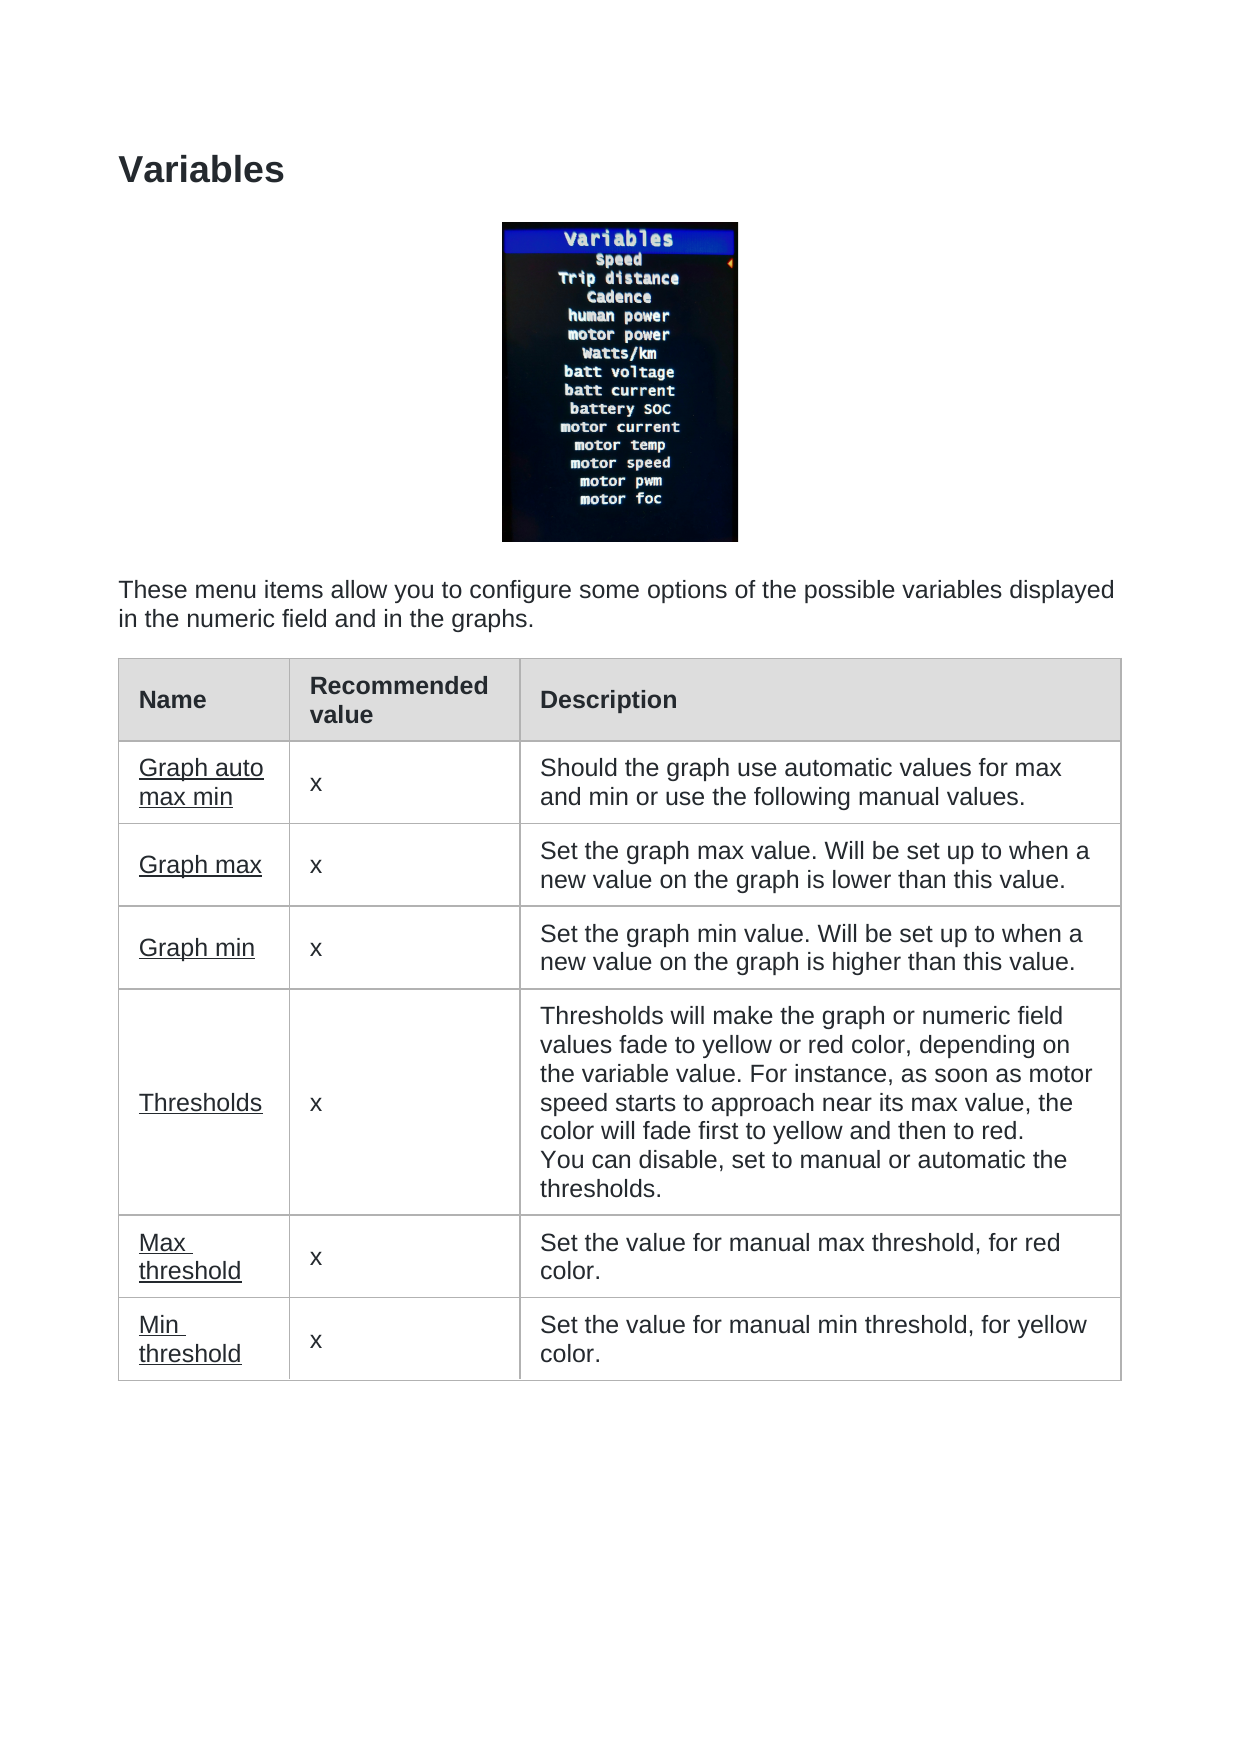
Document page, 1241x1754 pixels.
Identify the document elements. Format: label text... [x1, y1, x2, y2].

table_cell x [290, 907, 519, 988]
table_cell x [290, 1298, 519, 1379]
table_header Recommended value [290, 659, 519, 740]
table_cell Min threshold [119, 1298, 289, 1379]
text These menu items allow you to configure some options of the possible variables displayed in the numeric field and in the graphs. [118, 575, 1122, 632]
table_cell x [290, 1216, 519, 1297]
table_cell Set the value for manual min threshold, for yellow color. [521, 1298, 1120, 1379]
table_header Description [521, 659, 1120, 740]
table_cell Set the value for manual max threshold, for red color. [521, 1216, 1120, 1297]
table_cell x [290, 824, 519, 905]
table_cell Should the graph use automatic values for max and min or use the following manual values. [521, 742, 1120, 823]
picture [502, 222, 739, 542]
table_cell Set the graph max value. Will be set up to when a new value on the graph is lower than this value. [521, 824, 1120, 905]
table_cell Thresholds [119, 990, 289, 1214]
table_cell x [290, 742, 519, 823]
table_cell x [290, 990, 519, 1214]
table_header Name [119, 659, 289, 740]
table_cell Graph max [119, 824, 289, 905]
table_cell Graph auto max min [119, 742, 289, 823]
table_cell Max threshold [119, 1216, 289, 1297]
table_cell Thresholds will make the graph or numeric field values fade to yellow or red color, depending on the variable value. For instance, as soon as motor speed starts to approach near its max value, the color will fade first to yellow and then to red. You can disable, set to manual or automatic the thresholds. [521, 990, 1120, 1214]
table_cell Graph min [119, 907, 289, 988]
table_cell Set the graph min value. Will be set up to when a new value on the graph is higher than this value. [521, 907, 1120, 988]
text Variables [118, 148, 1122, 191]
